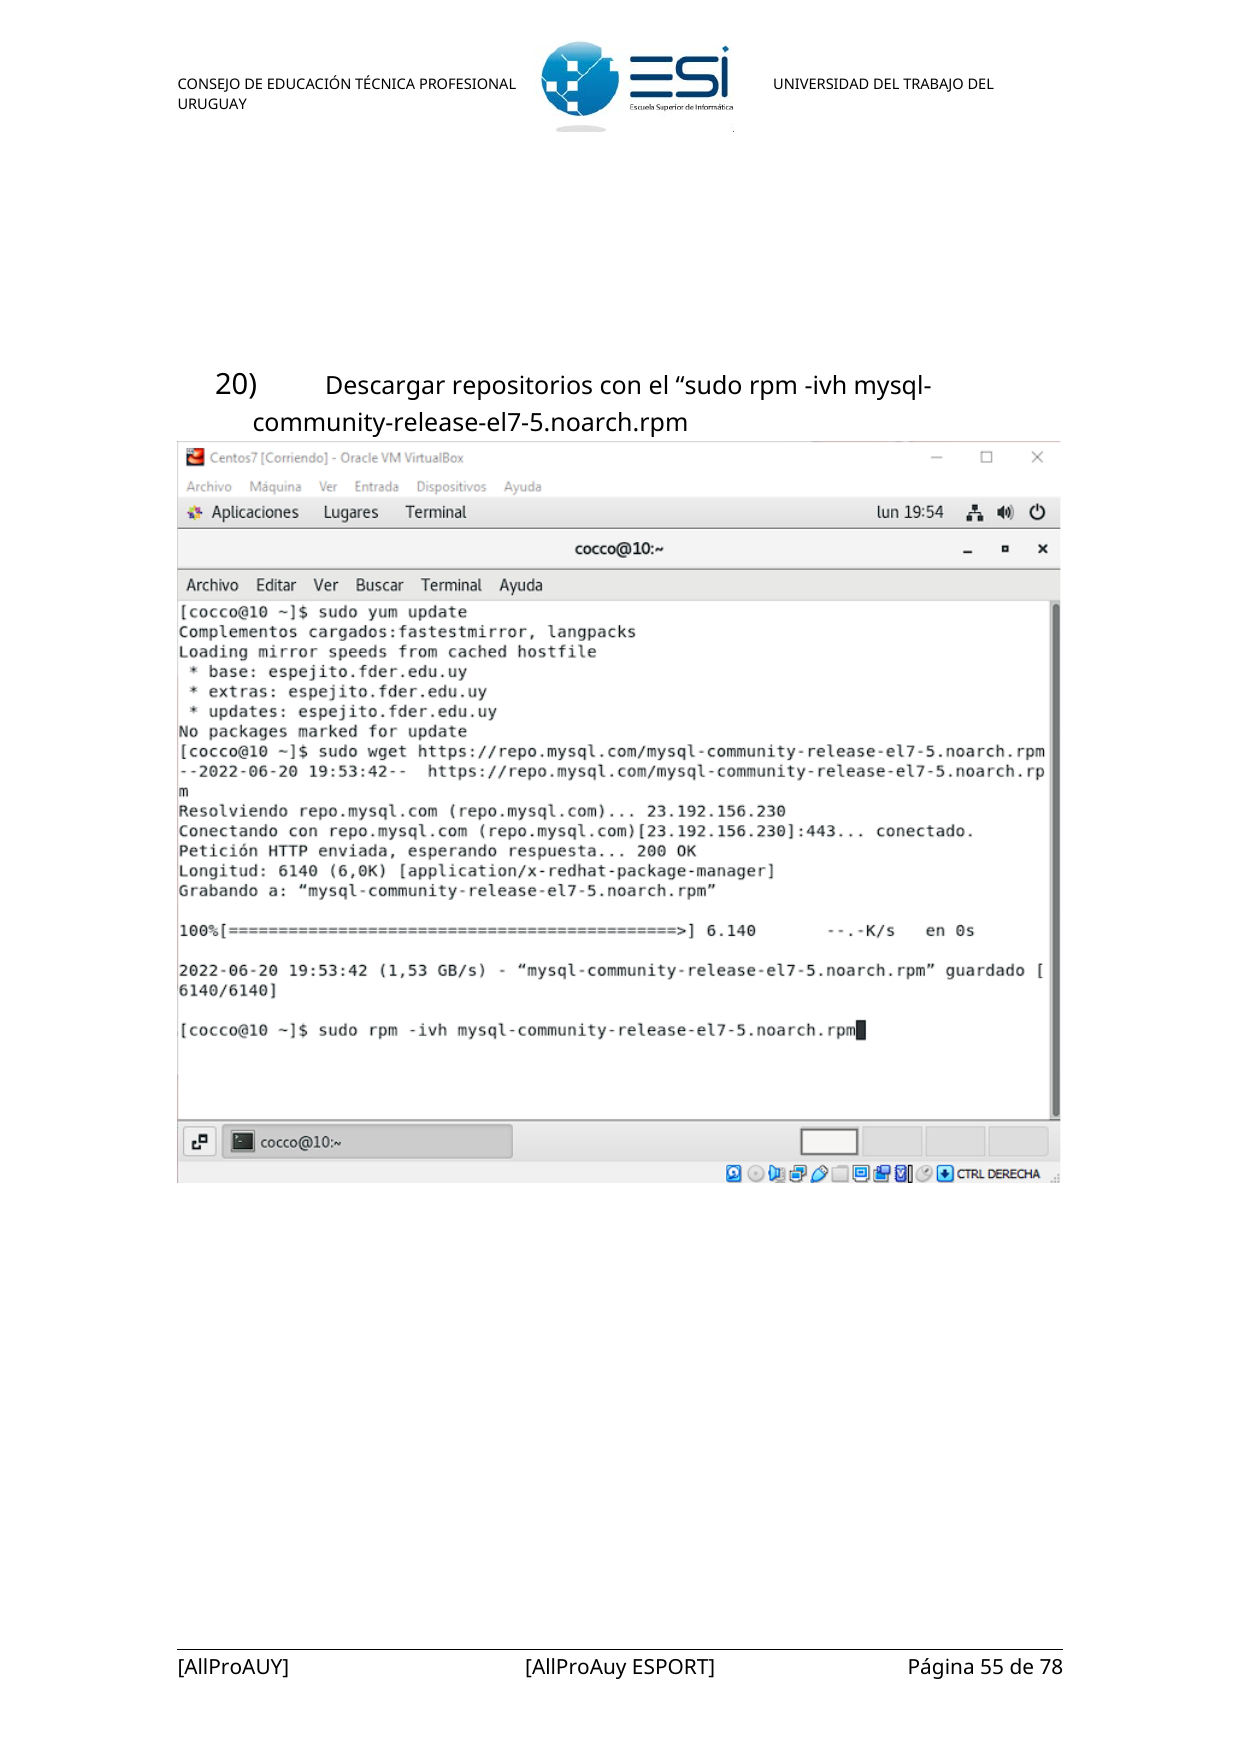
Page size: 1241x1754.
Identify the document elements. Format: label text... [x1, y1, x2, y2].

picture [177, 441, 1061, 1183]
picture [534, 39, 734, 132]
list Descargar repositorios con el “sudo rpm -ivh mysql-community-release-el7-5.noarch.rpm [215, 363, 1063, 439]
